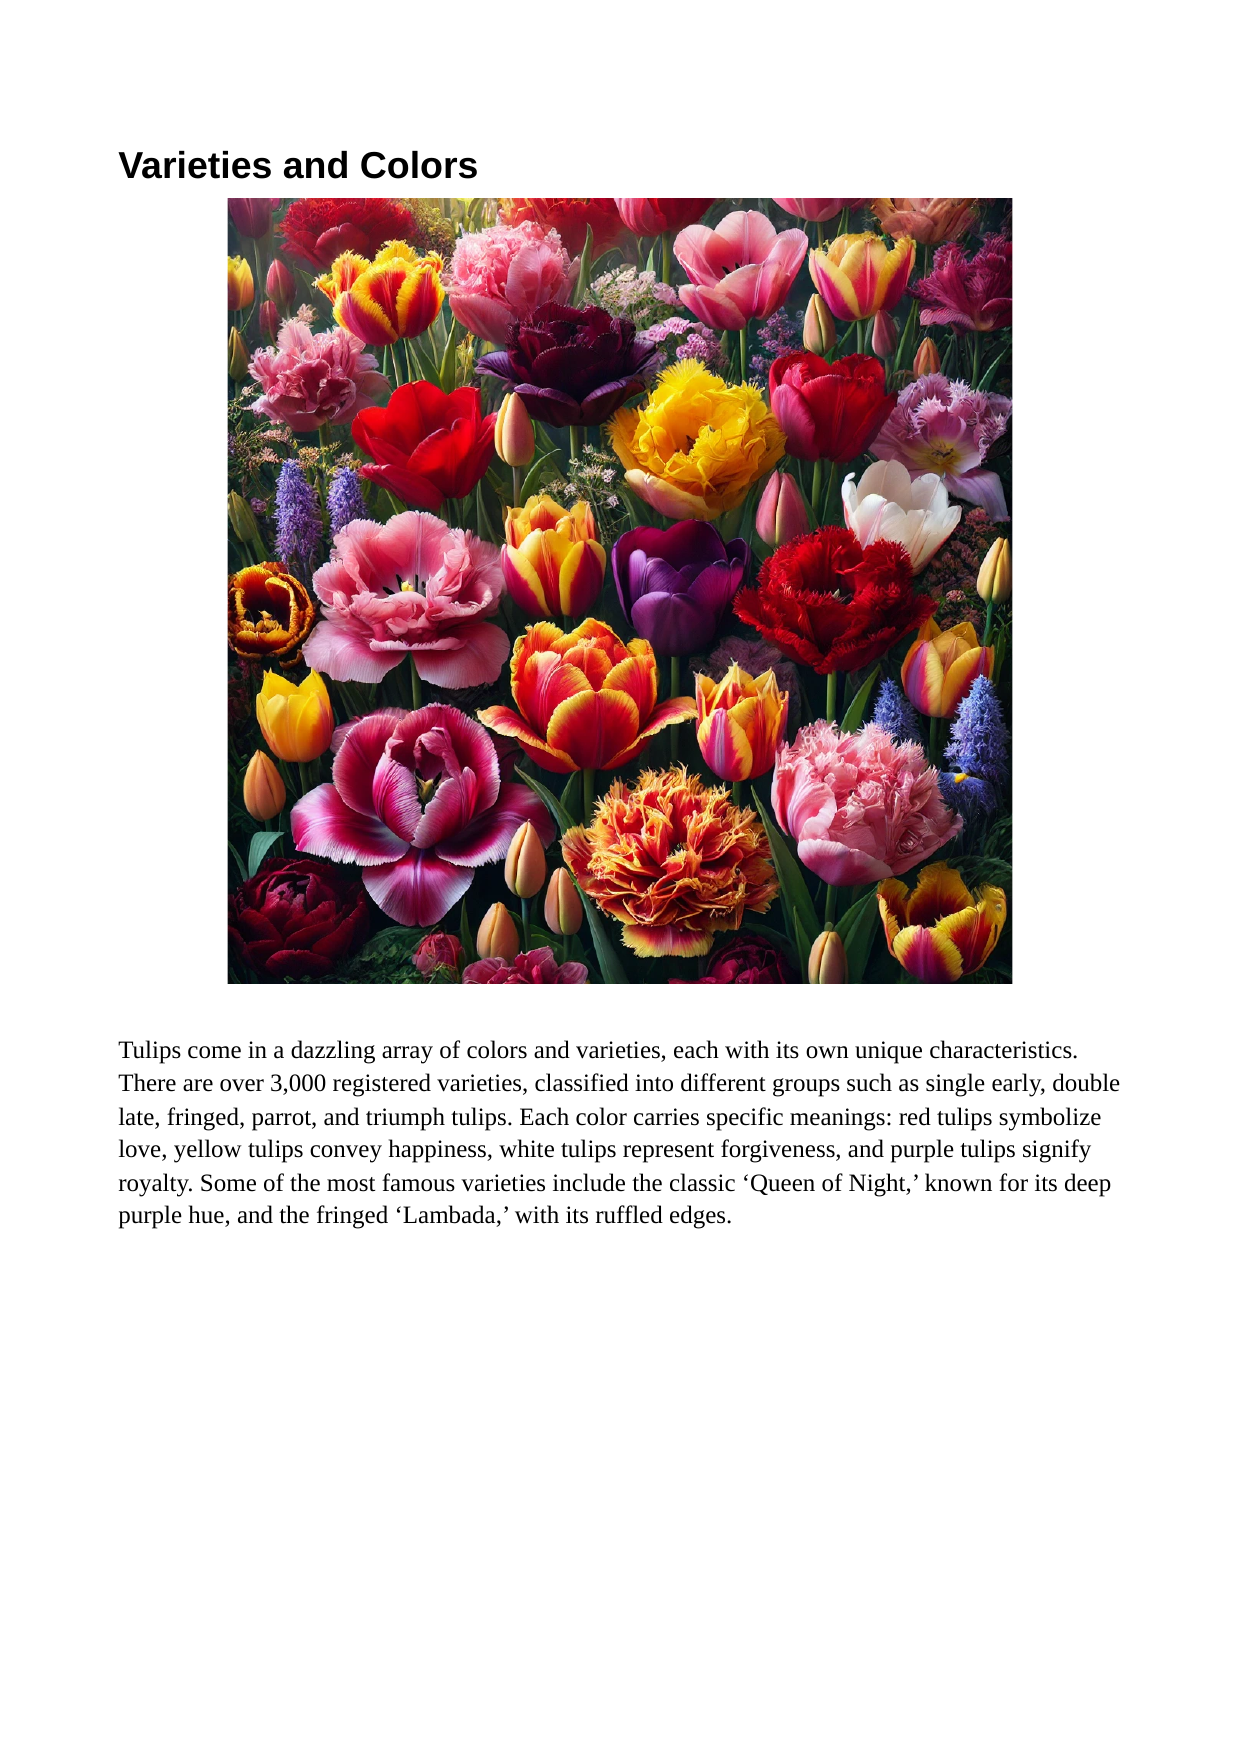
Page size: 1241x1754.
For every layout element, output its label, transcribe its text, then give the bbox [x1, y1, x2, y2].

subtitle Varieties and Colors [118, 143, 1122, 186]
text Tulips come in a dazzling array of colors and varieties, each with its own unique characteristics. There are over 3,000 registered varieties, classified into different groups such as single early, double late, fringed, parrot, and triumph tulips. Each color carries specific meanings: red tulips symbolize love, yellow tulips convey happiness, white tulips represent forgiveness, and purple tulips signify royalty. Some of the most famous varieties include the classic ‘Queen of Night,’ known for its deep purple hue, and the fringed ‘Lambada,’ with its ruffled edges. [118, 1036, 1122, 1229]
picture [227, 198, 1013, 984]
